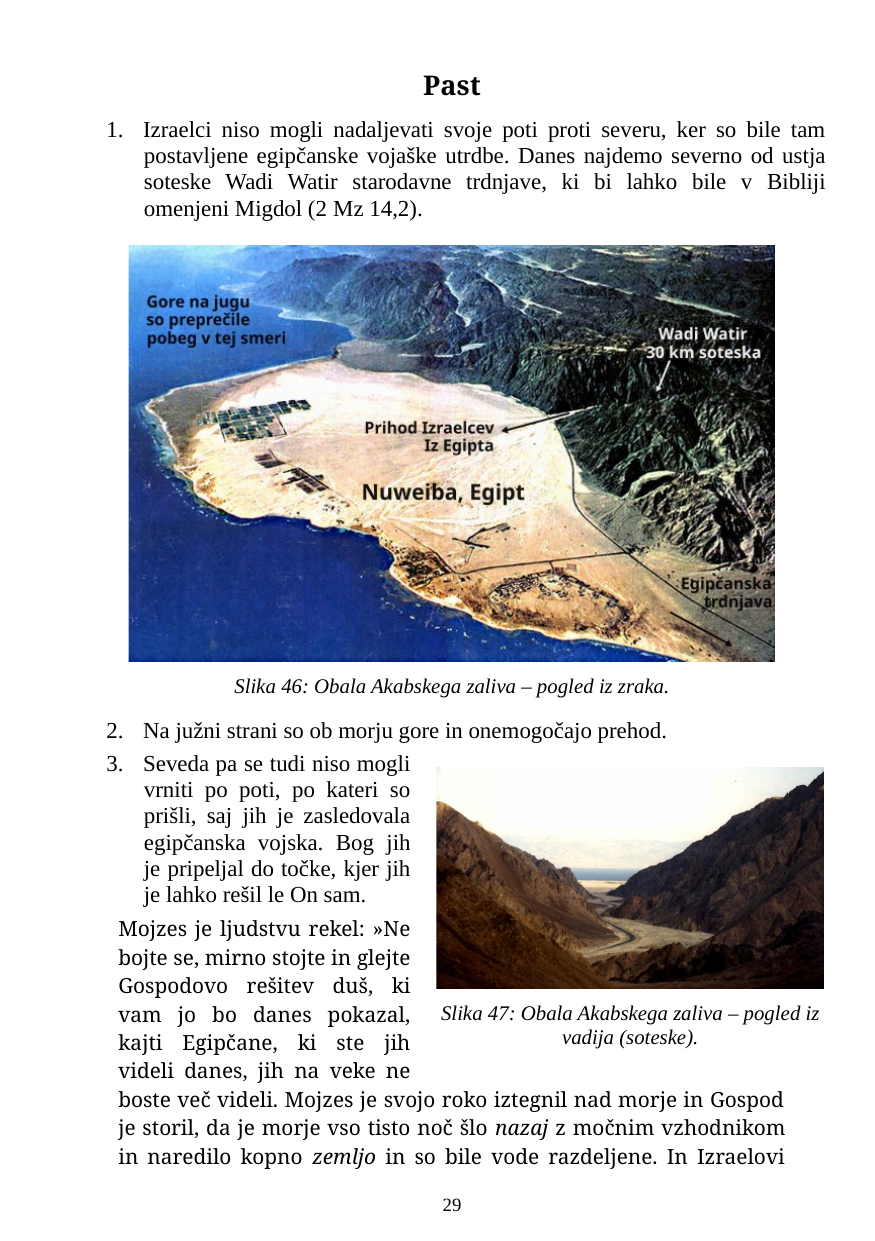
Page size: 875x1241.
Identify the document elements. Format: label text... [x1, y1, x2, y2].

list Slika 47: Obala Akabskega zaliva – pogled iz vadija (soteske). [434, 767, 826, 1049]
picture [436, 767, 824, 989]
list Na južni strani so ob morju gore in onemogočajo prehod. [104, 228, 827, 743]
subtitle Past [77, 66, 827, 103]
picture [128, 245, 775, 662]
list Seveda pa se tudi niso mogli vrniti po poti, po kateri so prišli, saj jih je zasledovala egipčanska vojska. Bog jih je pripeljal do točke, kjer jih je lahko rešil le On sam. [106, 750, 827, 908]
text Mojzes je ljudstvu rekel: »Ne bojte se, mirno stojte in glejte Gospodovo rešitev duš, ki vam jo bo danes pokazal, kajti Egipčane, ki ste jih videli danes, jih na veke ne boste več videli. Mojzes je svojo roko iztegnil nad morje in Gospod je storil, da je morje vso tisto noč šlo nazaj z močnim vzhodnikom in naredilo kopno zemljo in so bile vode razdeljene. In Izraelovi otroci so šli v sredo morja po suhih tleh in vode so jim bile zid na njihovi desnici in na njihovi levici. 2 Mz 14,13.21.22 [118, 914, 785, 1170]
list Izraelci niso mogli nadaljevati svoje poti proti severu, ker so bile tam postavljene egipčanske vojaške utrdbe. Danes najdemo severno od ustja soteske Wadi Watir starodavne trdnjave, ki bi lahko bile v Bibliji omenjeni Migdol (2 Mz 14,2). [106, 116, 827, 221]
list Slika 46: Obala Akabskega zaliva – pogled iz zraka. [104, 245, 799, 698]
